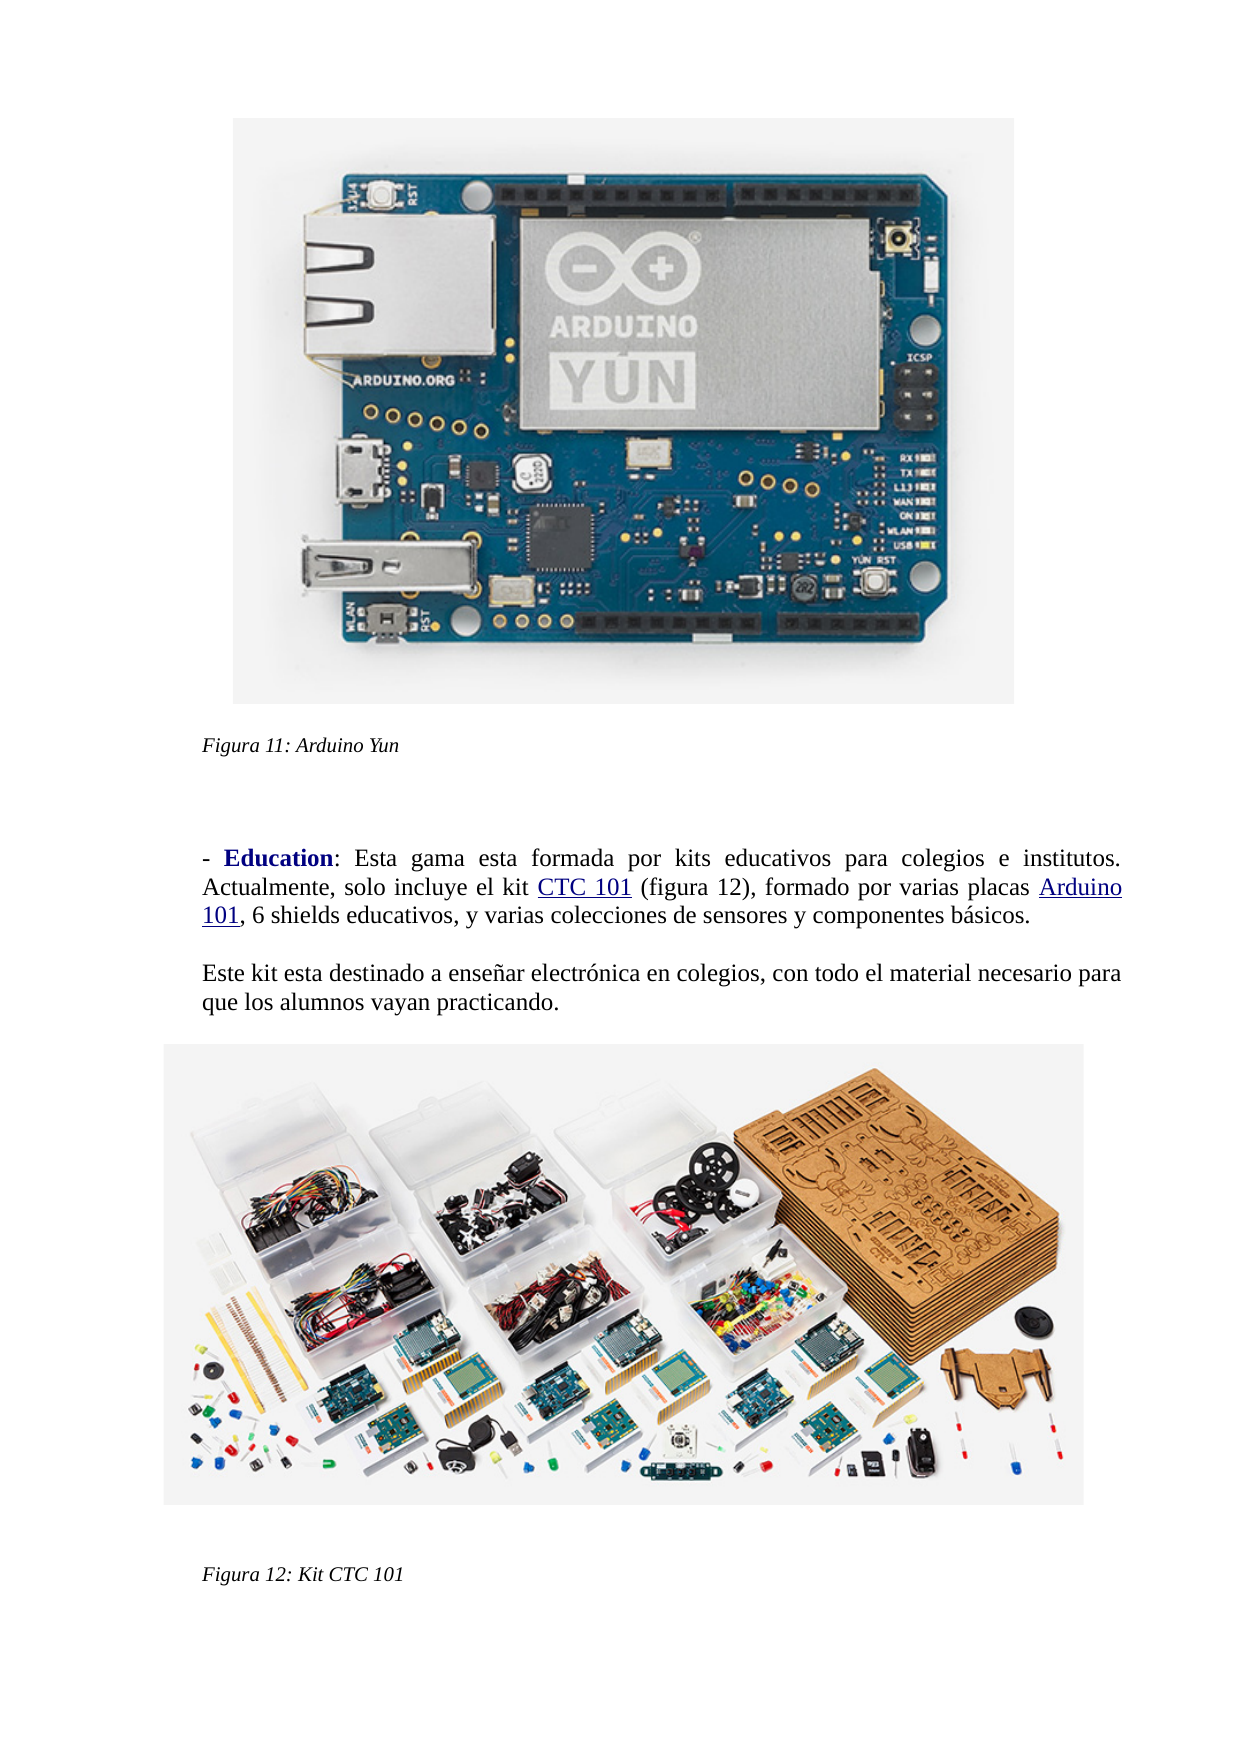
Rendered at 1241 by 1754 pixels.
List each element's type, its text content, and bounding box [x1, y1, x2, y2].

picture [232, 118, 1015, 704]
text Este kit esta destinado a enseñar electrónica en colegios, con todo el material necesario para que los alumnos vayan practicando. [202, 958, 1122, 1016]
text Figura 12: Kit CTC 101 [202, 1562, 1122, 1586]
text - Education: Esta gama esta formada por kits educativos para colegios e institutos. Actualmente, solo incluye el kit CTC 101 (figura 12), formado por varias placas Arduino 101, 6 shields educativos, y varias colecciones de sensores y componentes básicos. [202, 843, 1122, 929]
text Figura 11: Arduino Yun [202, 733, 1122, 757]
picture [163, 1044, 1084, 1505]
